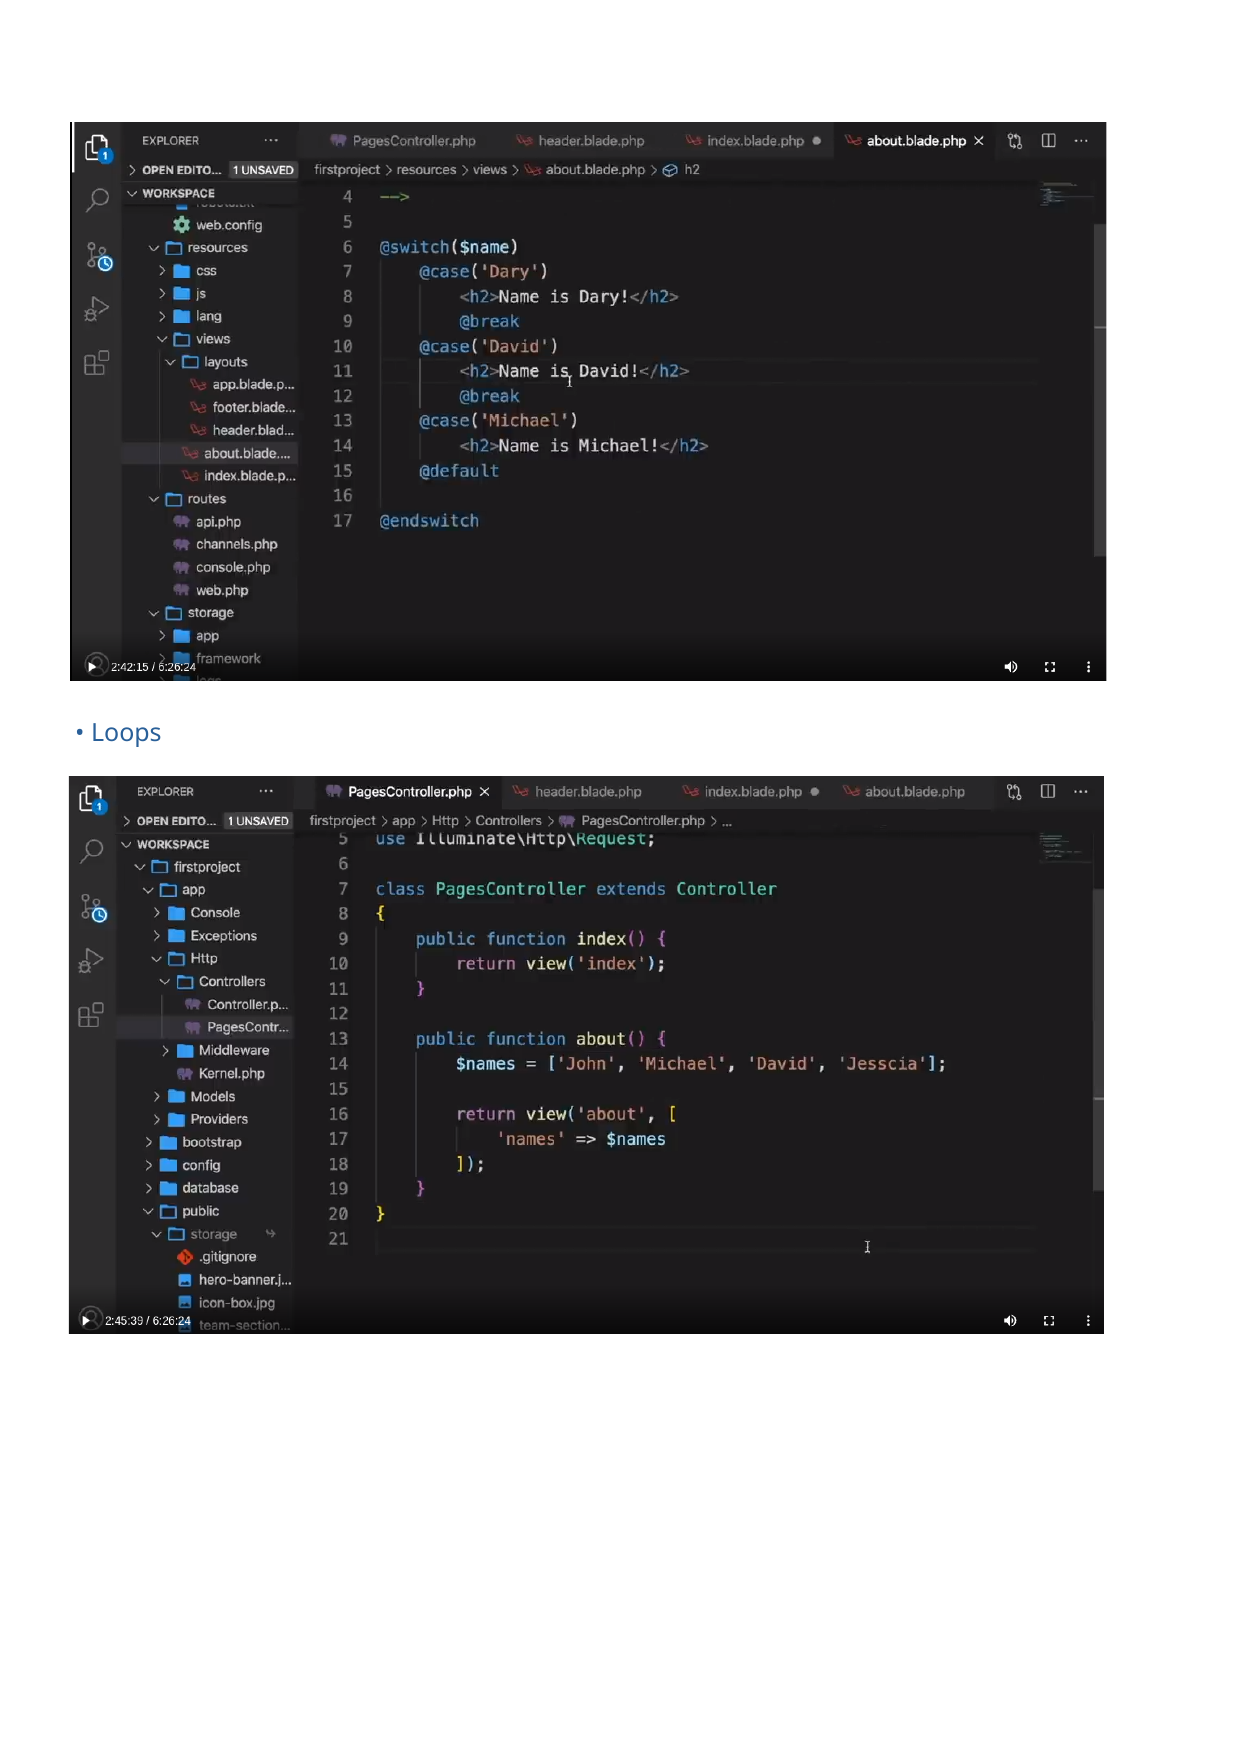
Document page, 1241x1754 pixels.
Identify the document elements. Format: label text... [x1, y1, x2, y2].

picture [70, 122, 1107, 681]
picture [68, 776, 1104, 1334]
text • Loops [75, 715, 1165, 749]
